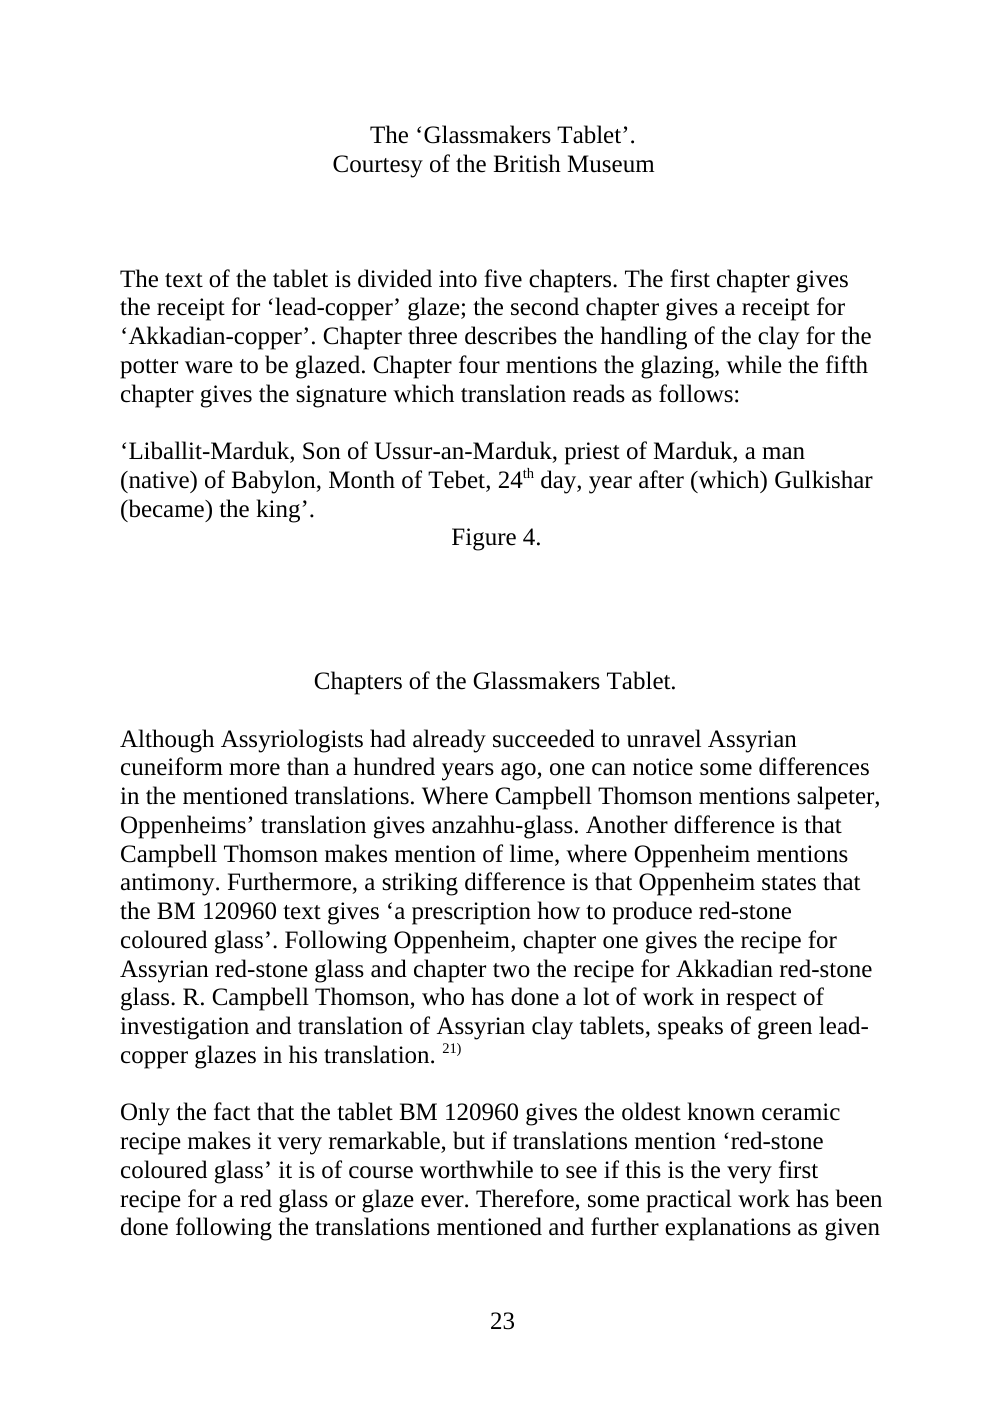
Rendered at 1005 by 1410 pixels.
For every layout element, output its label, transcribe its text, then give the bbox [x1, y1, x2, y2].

text Chapters of the Glassmakers Tablet. [176, 666, 885, 695]
text ‘Liballit-Marduk, Son of Ussur-an-Marduk, priest of Marduk, a man (native) of Babylon, Month of Tebet, 24th day, year after (which) Gulkishar (became) the king’. [120, 436, 885, 522]
text Courtesy of the British Museum [176, 149, 885, 177]
text The ‘Glassmakers Tablet’. [176, 120, 885, 149]
text Figure 4. [120, 522, 885, 551]
text Only the fact that the tablet BM 120960 gives the oldest known ceramic recipe makes it very remarkable, but if translations mention ‘red-stone coloured glass’ it is of course worthwhile to see if this is the very first recipe for a red glass or glaze ever. Therefore, some practical work has been done following the translations mentioned and further explanations as given [120, 1097, 885, 1241]
text The text of the tablet is divided into five chapters. The first chapter gives the receipt for ‘lead-copper’ glaze; the second chapter gives a receipt for ‘Akkadian-copper’. Chapter three describes the handling of the clay for the potter ware to be glazed. Chapter four mentions the glazing, while the fifth chapter gives the signature which translation reads as follows: [120, 264, 885, 407]
text Although Assyriologists had already succeeded to unravel Assyrian cuneiform more than a hundred years ago, one can notice some differences in the mentioned translations. Where Campbell Thomson mentions salpeter, Oppenheims’ translation gives anzahhu-glass. Another difference is that Campbell Thomson makes mention of lime, where Oppenheim mentions antimony. Furthermore, a striking difference is that Oppenheim states that the BM 120960 text gives ‘a prescription how to produce red-stone coloured glass’. Following Oppenheim, chapter one gives the recipe for Assyrian red-stone glass and chapter two the recipe for Akkadian red-stone glass. R. Campbell Thomson, who has done a lot of work in respect of investigation and translation of Assyrian clay tablets, speaks of green lead-copper glazes in his translation. 21) [120, 724, 885, 1069]
